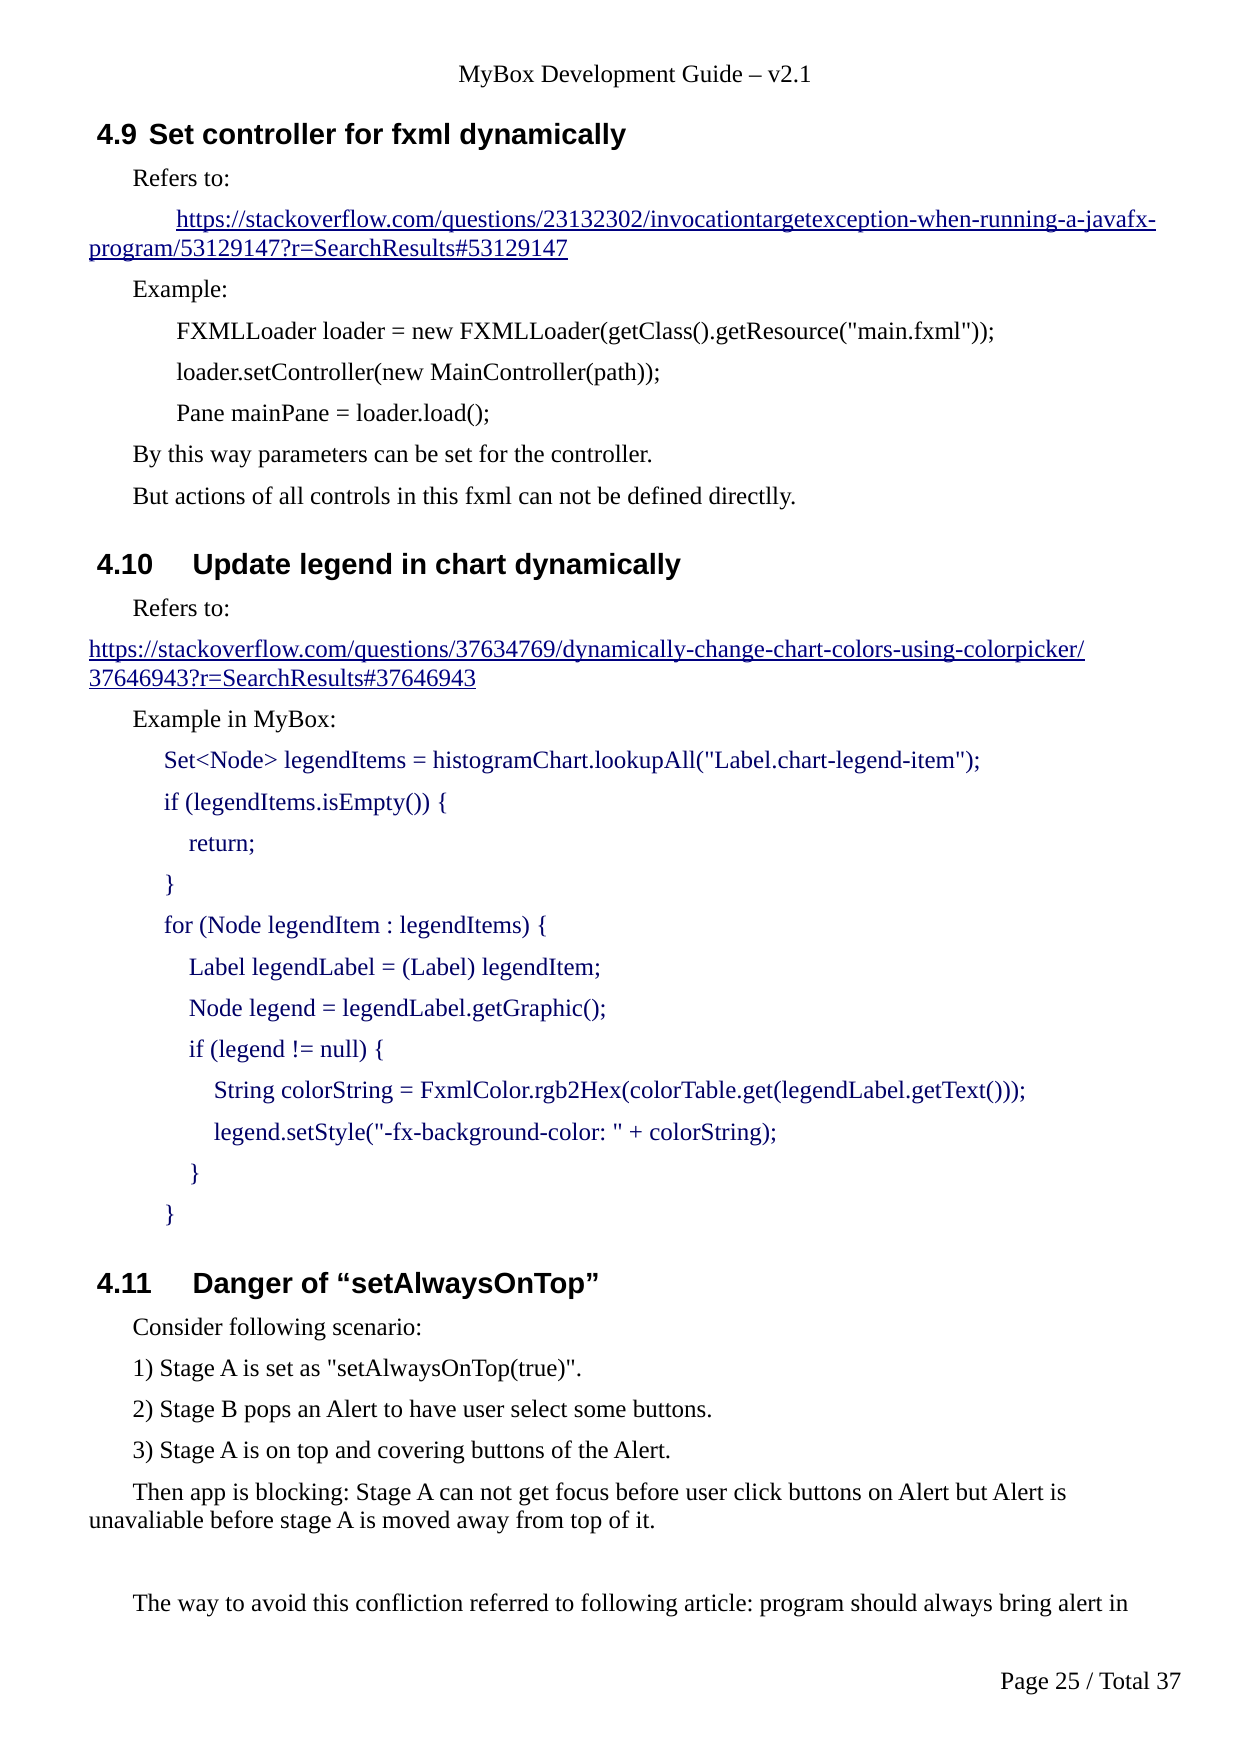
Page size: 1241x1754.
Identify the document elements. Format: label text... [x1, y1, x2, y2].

text } [88, 1199, 1181, 1228]
text Pane mainPane = loader.load(); [88, 398, 1181, 427]
subtitle Update legend in chart dynamically [88, 547, 1181, 581]
subtitle Set controller for fxml dynamically [88, 117, 1181, 151]
text 3) Stage A is on top and covering buttons of the Alert. [88, 1435, 1181, 1464]
text Refers to: [88, 593, 1181, 622]
text 2) Stage B pops an Alert to have user select some buttons. [88, 1394, 1181, 1423]
text return; [88, 828, 1181, 857]
text FXMLLoader loader = new FXMLLoader(getClass().getResource("main.fxml")); [88, 316, 1181, 344]
text https://stackoverflow.com/questions/37634769/dynamically-change-chart-colors-using-colorpicker/37646943?r=SearchResults#37646943 [88, 634, 1181, 692]
text Then app is blocking: Stage A can not get focus before user click buttons on Alert but Alert is unavaliable before stage A is moved away from top of it. [88, 1477, 1181, 1534]
text The way to avoid this confliction referred to following article: program should always bring alert in [88, 1588, 1181, 1617]
subtitle Danger of “setAlwaysOnTop” [88, 1266, 1181, 1299]
text legend.setStyle("-fx-background-color: " + colorString); [88, 1117, 1181, 1146]
text Example in MyBox: [88, 704, 1181, 733]
text if (legendItems.isEmpty()) { [88, 787, 1181, 816]
text String colorString = FxmlColor.rgb2Hex(colorTable.get(legendLabel.getText())); [88, 1076, 1181, 1104]
text if (legend != null) { [88, 1034, 1181, 1063]
text Refers to: [88, 163, 1181, 192]
text loader.setController(new MainController(path)); [88, 357, 1181, 386]
text 1) Stage A is set as "setAlwaysOnTop(true)". [88, 1353, 1181, 1382]
text } [88, 1158, 1181, 1187]
text Label legendLabel = (Label) legendItem; [88, 952, 1181, 981]
text } [88, 869, 1181, 898]
text Consider following scenario: [88, 1312, 1181, 1340]
text Node legend = legendLabel.getGraphic(); [88, 993, 1181, 1022]
text Set<Node> legendItems = histogramChart.lookupAll("Label.chart-legend-item"); [88, 746, 1181, 774]
text But actions of all controls in this fxml can not be defined directlly. [88, 481, 1181, 509]
text for (Node legendItem : legendItems) { [88, 911, 1181, 939]
text Example: [88, 274, 1181, 303]
text https://stackoverflow.com/questions/23132302/invocationtargetexception-when-running-a-javafx-program/53129147?r=SearchResults#53129147 [88, 204, 1181, 262]
text By this way parameters can be set for the controller. [88, 439, 1181, 468]
